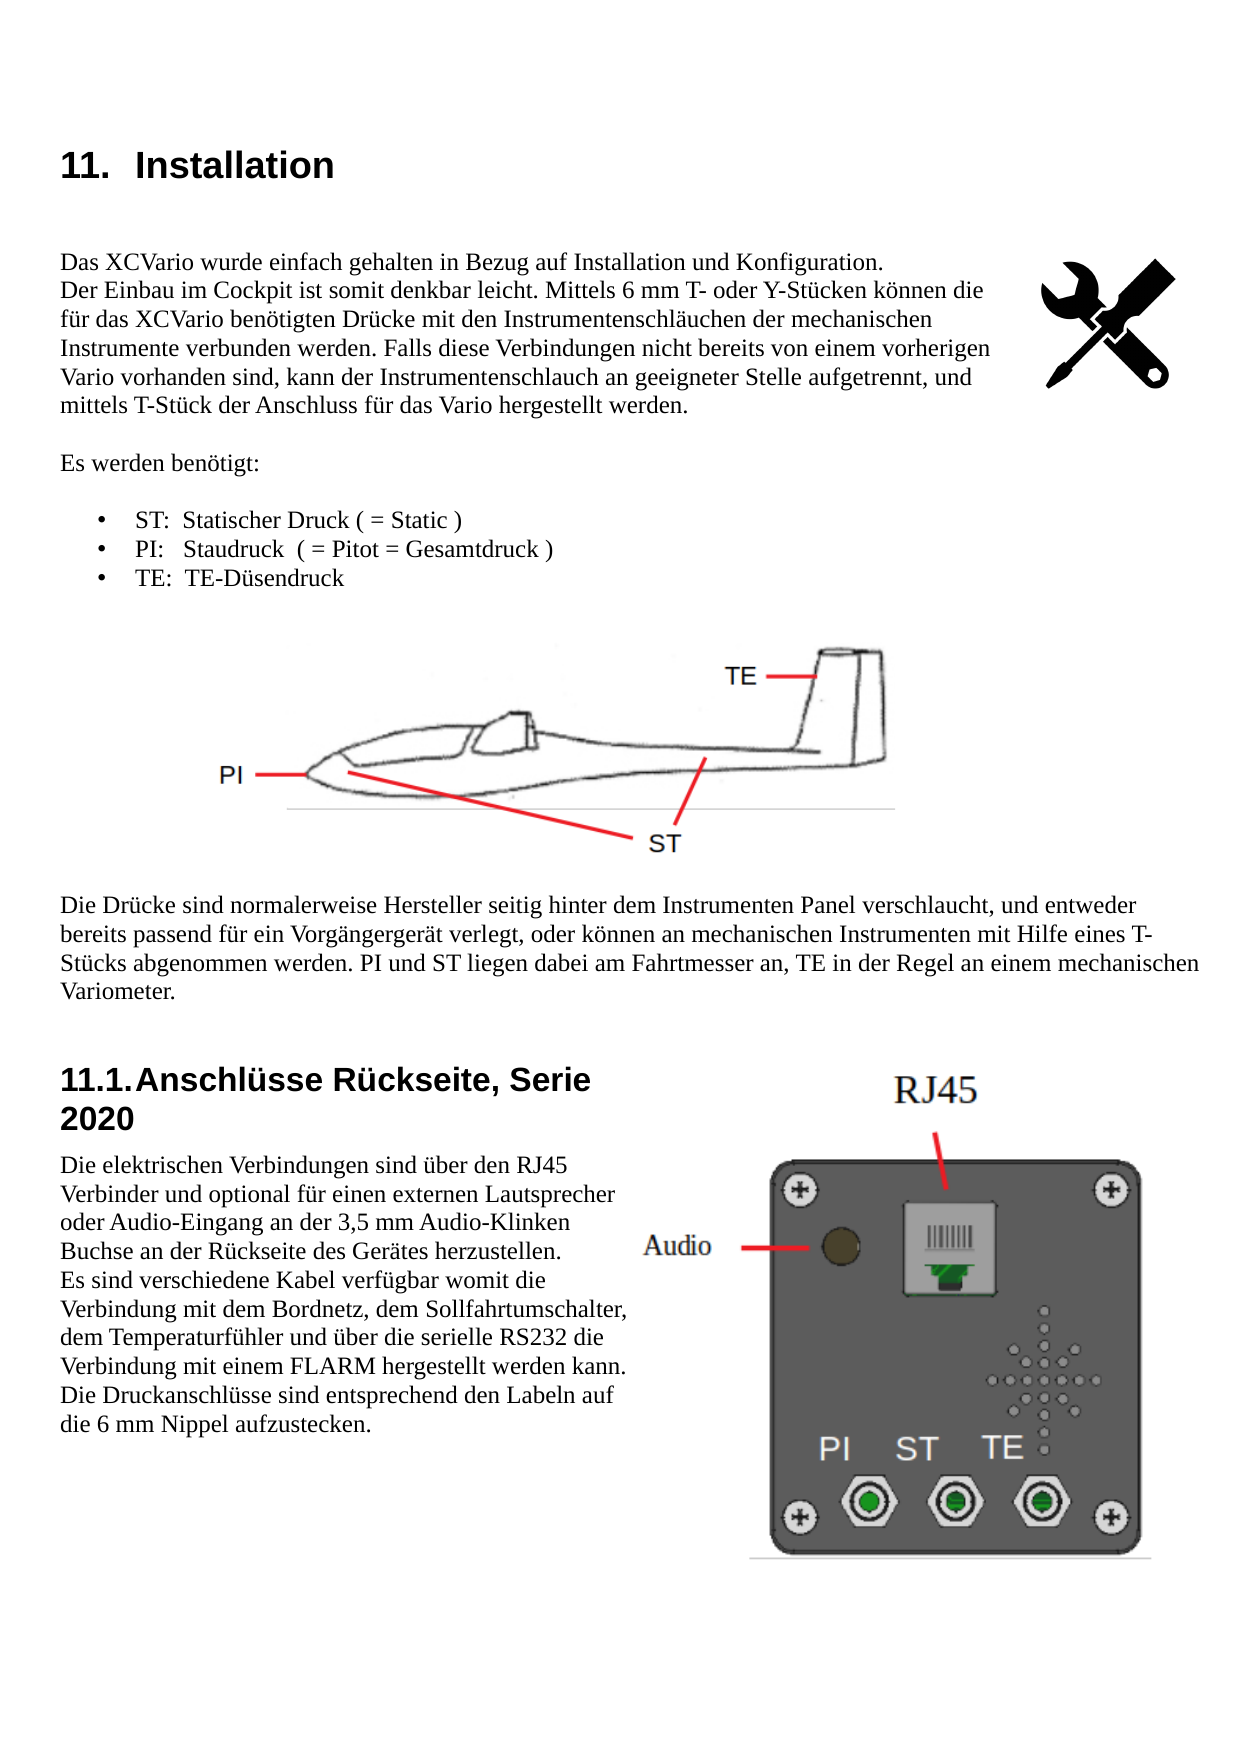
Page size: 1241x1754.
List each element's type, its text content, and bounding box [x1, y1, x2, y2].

text Es werden benötigt: [60, 448, 1207, 477]
text Die elektrischen Verbindungen sind über den RJ45 Verbinder und optional für einen externen Lautsprecher oder Audio-Eingang an der 3,5 mm Audio-Klinken Buchse an der Rückseite des Gerätes herzustellen. [60, 1150, 629, 1265]
picture [629, 1051, 1152, 1561]
subtitle [1152, 1060, 1207, 1137]
text [1152, 1380, 1207, 1437]
text [1152, 1265, 1207, 1380]
text [1152, 1150, 1207, 1265]
text Das XCVario wurde einfach gehalten in Bezug auf Installation und Konfiguration. [60, 247, 1032, 276]
subtitle Installation [60, 143, 1207, 187]
list PI: Staudruck ( = Pitot = Gesamtdruck ) [97, 534, 1207, 563]
text Die Drücke sind normalerweise Hersteller seitig hinter dem Instrumenten Panel verschlaucht, und entweder bereits passend für ein Vorgängergerät verlegt, oder können an mechanischen Instrumenten mit Hilfe eines T-Stücks abgenommen werden. PI und ST liegen dabei am Fahrtmesser an, TE in der Regel an einem mechanischen Variometer. [60, 890, 1207, 1005]
text Die Druckanschlüsse sind entsprechend den Labeln auf die 6 mm Nippel aufzustecken. [60, 1380, 629, 1437]
picture [1032, 247, 1185, 400]
list TE: TE-Düsendruck [97, 563, 1207, 592]
picture [213, 642, 895, 857]
text Der Einbau im Cockpit ist somit denkbar leicht. Mittels 6 mm T- oder Y-Stücken können die für das XCVario benötigten Drücke mit den Instrumentenschläuchen der mechanischen Instrumente verbunden werden. Falls diese Verbindungen nicht bereits von einem vorherigen Vario vorhanden sind, kann der Instrumentenschlauch an geeigneter Stelle aufgetrennt, und mittels T-Stück der Anschluss für das Vario hergestellt werden. [60, 276, 1207, 419]
list ST: Statischer Druck ( = Static ) [97, 506, 1207, 534]
text Es sind verschiedene Kabel verfügbar womit die Verbindung mit dem Bordnetz, dem Sollfahrtumschalter, dem Temperaturfühler und über die serielle RS232 die Verbindung mit einem FLARM hergestellt werden kann. [60, 1265, 629, 1380]
subtitle Anschlüsse Rückseite, Serie 2020 [60, 1060, 629, 1137]
